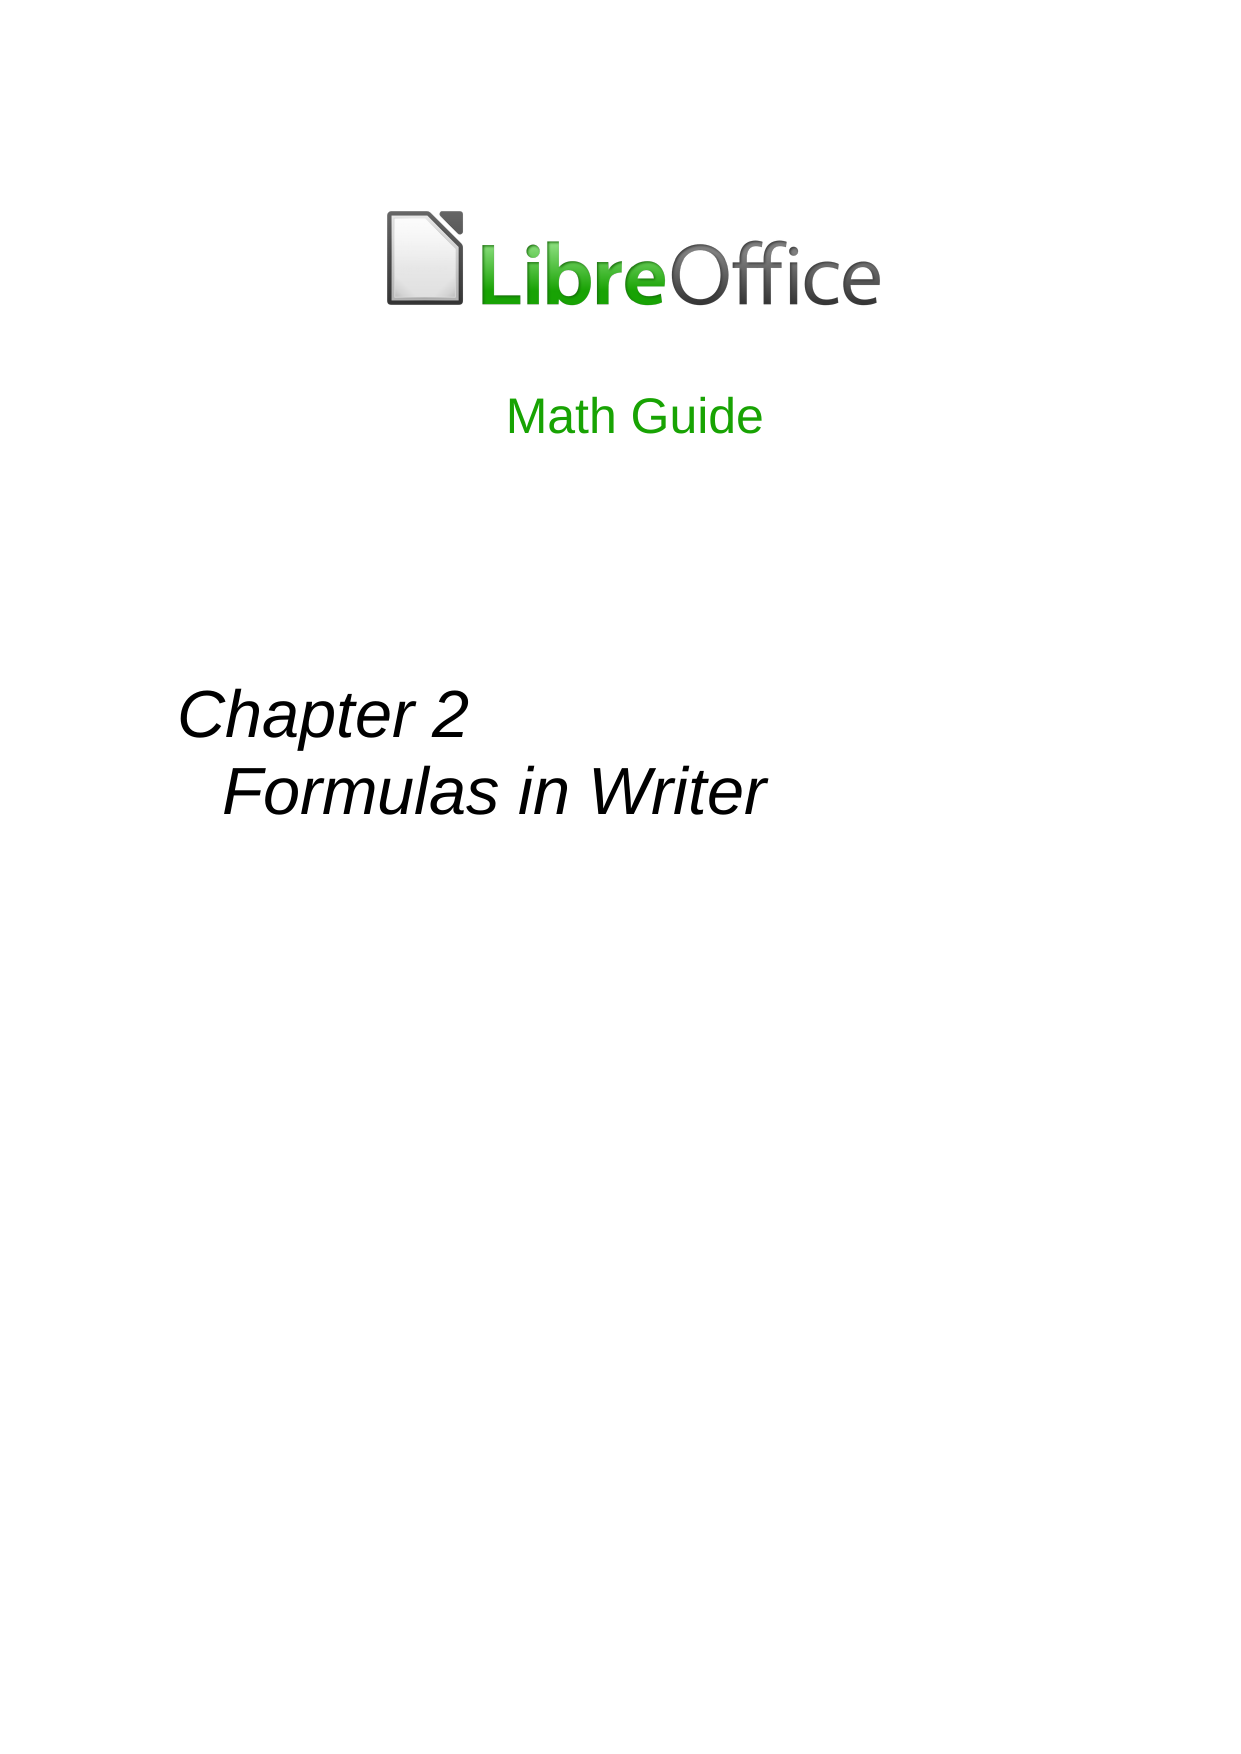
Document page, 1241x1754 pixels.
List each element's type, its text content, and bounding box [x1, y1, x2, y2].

title Chapter 2 Formulas in Writer [177, 675, 1093, 828]
picture [382, 206, 883, 312]
text Math Guide [177, 387, 1093, 444]
